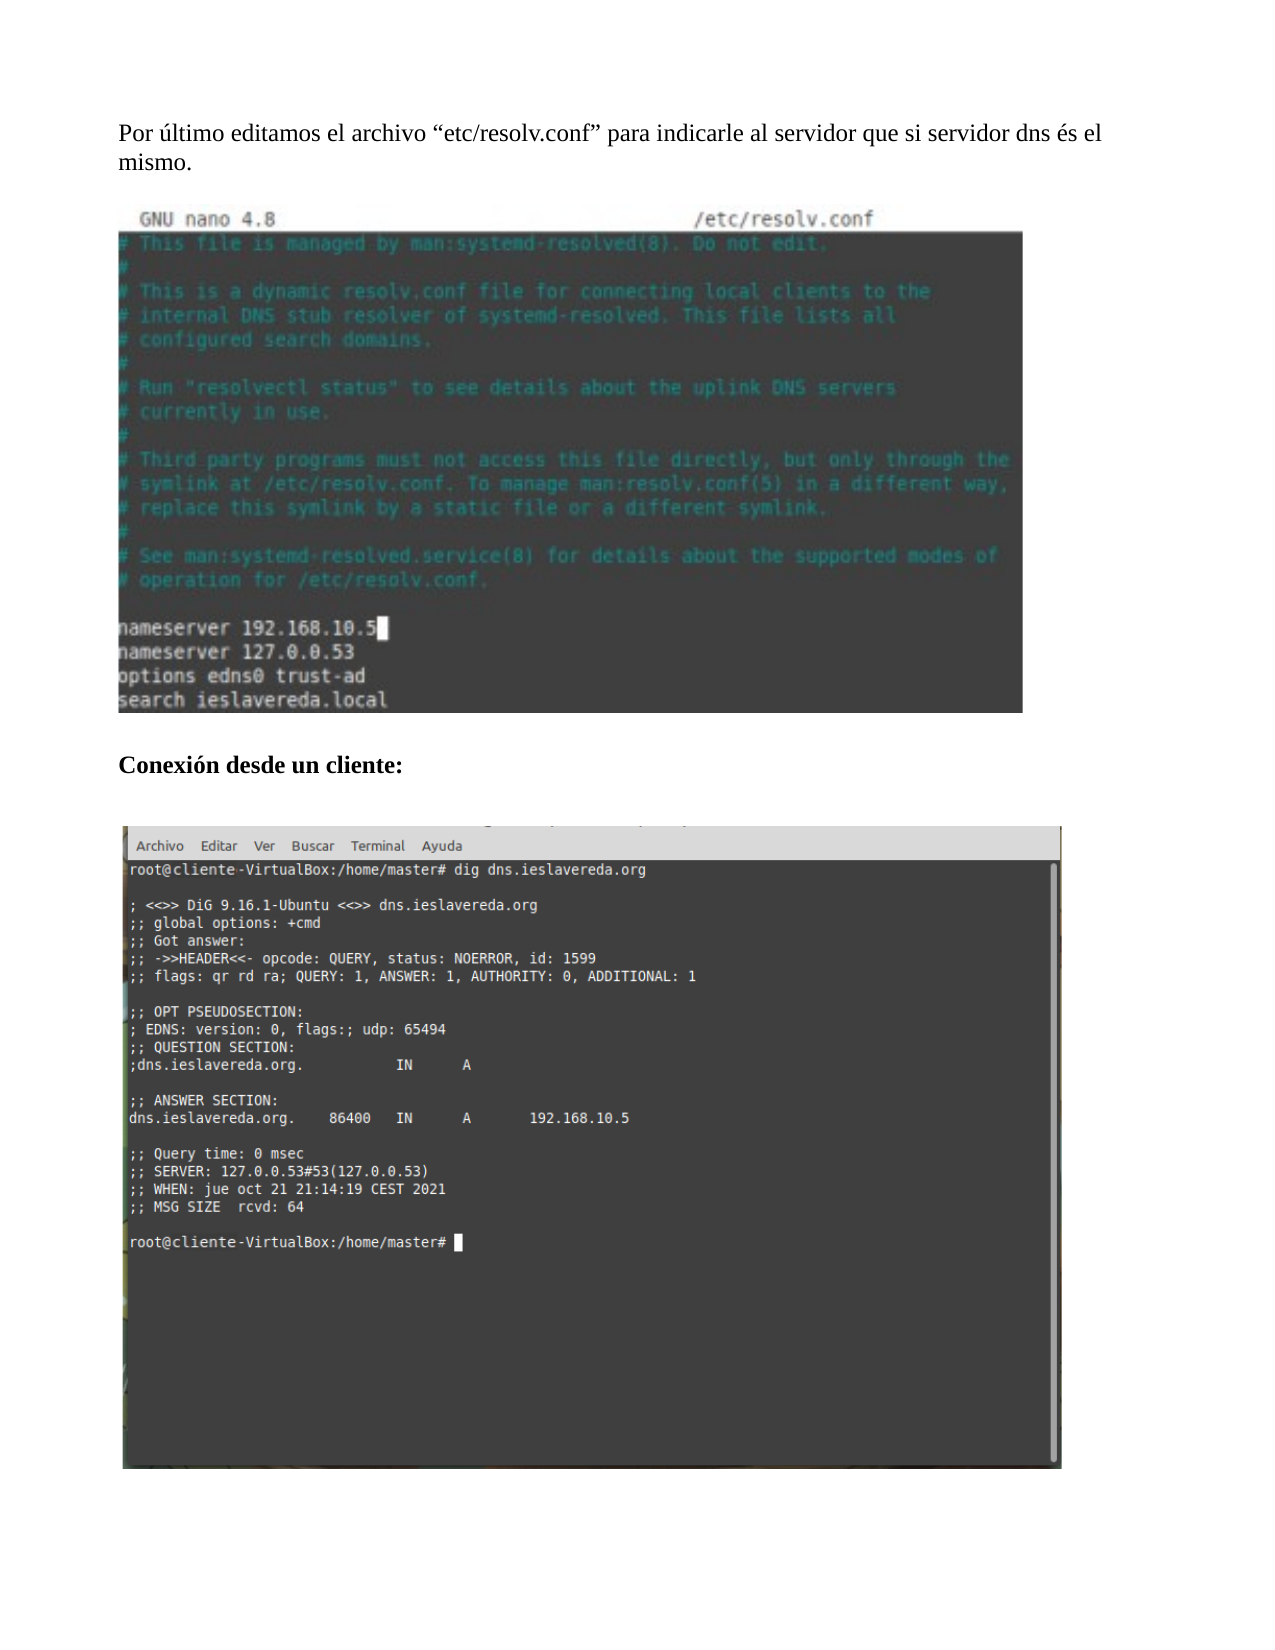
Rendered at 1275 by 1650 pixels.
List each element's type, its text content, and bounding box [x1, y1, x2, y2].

picture [117, 204, 1023, 713]
text Conexión desde un cliente: [118, 751, 1157, 779]
picture [200, 826, 1062, 1469]
text Por último editamos el archivo “etc/resolv.conf” para indicarle al servidor que si servidor dns és el mismo. [118, 118, 1157, 176]
